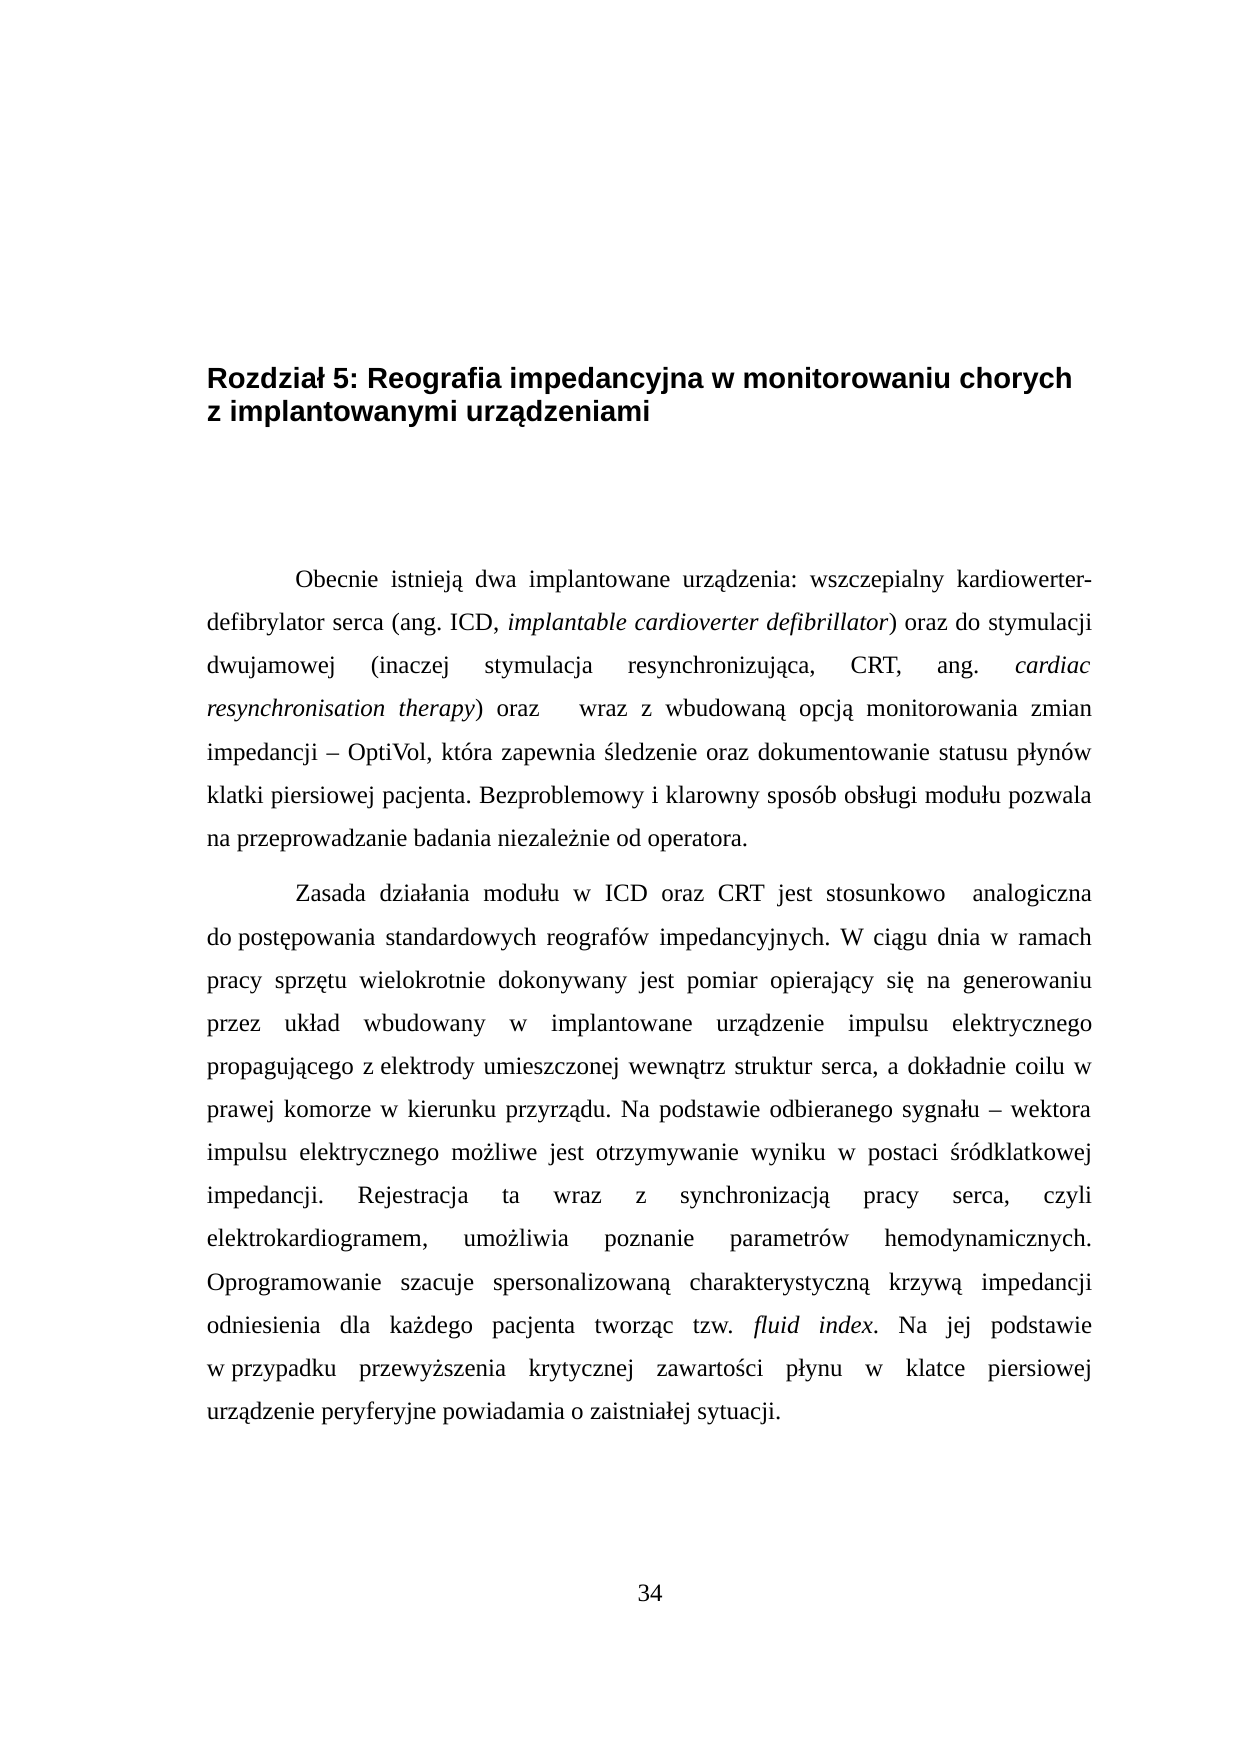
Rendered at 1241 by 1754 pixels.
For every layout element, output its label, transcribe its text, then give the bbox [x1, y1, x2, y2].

text Obecnie istnieją dwa implantowane urządzenia: wszczepialny kardiowerter-defibrylator serca (ang. ICD, implantable cardioverter defibrillator) oraz do stymulacji dwujamowej (inaczej stymulacja resynchronizująca, CRT, ang. cardiac resynchronisation therapy) oraz wraz z wbudowaną opcją monitorowania zmian impedancji – OptiVol, która zapewnia śledzenie oraz dokumentowanie statusu płynów klatki piersiowej pacjenta. Bezproblemowy i klarowny sposób obsługi modułu pozwala na przeprowadzanie badania niezależnie od operatora. [207, 564, 1093, 852]
subtitle Rozdział 5: Reografia impedancyjna w monitorowaniu chorych z implantowanymi urządzeniami [207, 361, 1093, 428]
text Zasada działania modułu w ICD oraz CRT jest stosunkowo analogiczna do postępowania standardowych reografów impedancyjnych. W ciągu dnia w ramach pracy sprzętu wielokrotnie dokonywany jest pomiar opierający się na generowaniu przez układ wbudowany w implantowane urządzenie impulsu elektrycznego propagującego z elektrody umieszczonej wewnątrz struktur serca, a dokładnie coilu w prawej komorze w kierunku przyrządu. Na podstawie odbieranego sygnału – wektora impulsu elektrycznego możliwe jest otrzymywanie wyniku w postaci śródklatkowej impedancji. Rejestracja ta wraz z synchronizacją pracy serca, czyli elektrokardiogramem, umożliwia poznanie parametrów hemodynamicznych. Oprogramowanie szacuje spersonalizowaną charakterystyczną krzywą impedancji odniesienia dla każdego pacjenta tworząc tzw. fluid index. Na jej podstawie w przypadku przewyższenia krytycznej zawartości płynu w klatce piersiowej urządzenie peryferyjne powiadamia o zaistniałej sytuacji. [207, 878, 1093, 1425]
